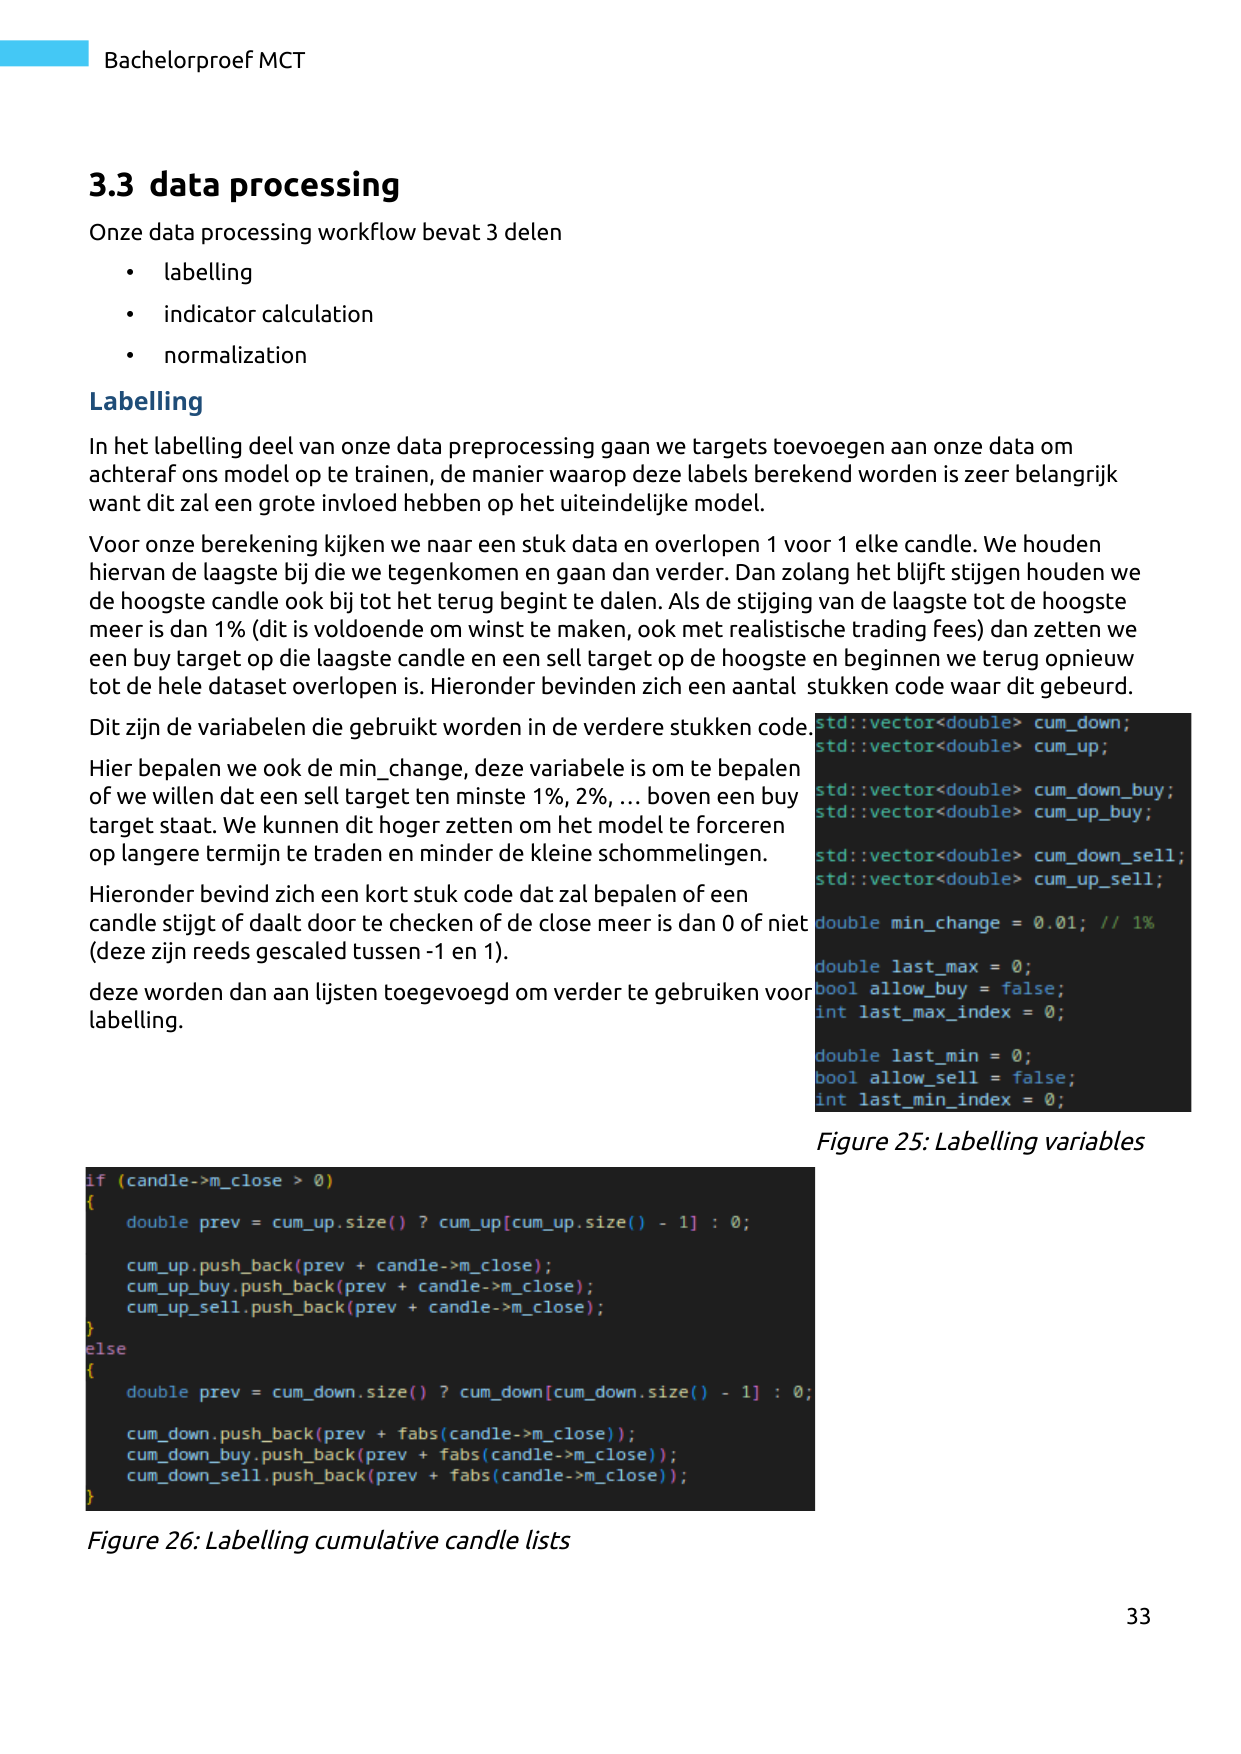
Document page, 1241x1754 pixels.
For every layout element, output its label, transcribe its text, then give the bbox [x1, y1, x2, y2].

subtitle Labelling [89, 383, 1152, 417]
list labelling [126, 259, 1152, 286]
text Figure 25: Labelling variables [815, 1112, 1191, 1155]
text deze worden dan aan lijsten toegevoegd om verder te gebruiken voor labelling. [89, 978, 815, 1033]
picture [85, 1167, 816, 1511]
text Onze data processing workflow bevat 3 delen [89, 218, 1152, 244]
text Figure 26: Labelling cumulative candle lists [86, 1511, 815, 1554]
text In het labelling deel van onze data preprocessing gaan we targets toevoegen aan onze data om achteraf ons model op te trainen, de manier waarop deze labels berekend worden is zeer belangrijk want dit zal een grote invloed hebben op het uiteindelijke model. [89, 432, 1152, 516]
text Hier bepalen we ook de min_change, deze variabele is om te bepalen of we willen dat een sell target ten minste 1%, 2%, … boven een buy target staat. We kunnen dit hoger zetten om het model te forceren op langere termijn te traden en minder de kleine schommelingen. [89, 754, 815, 866]
list indicator calculation [126, 300, 1152, 327]
text [86, 1155, 815, 1167]
text Voor onze berekening kijken we naar een stuk data en overlopen 1 voor 1 elke candle. We houden hiervan de laagste bij die we tegenkomen en gaan dan verder. Dan zolang het blijft stijgen houden we de hoogste candle ook bij tot het terug begint te dalen. Als de stijging van de laagste tot de hoogste meer is dan 1% (dit is voldoende om winst te maken, ook met realistische trading fees) dan zetten we een buy target op die laagste candle en een sell target op de hoogste en beginnen we terug opnieuw tot de hele dataset overlopen is. Hieronder bevinden zich een aantal stukken code waar dit gebeurd. [89, 530, 1152, 699]
text Dit zijn de variabelen die gebruikt worden in de verdere stukken code. [89, 701, 1191, 740]
text Hieronder bevind zich een kort stuk code dat zal bepalen of een candle stijgt of daalt door te checken of de close meer is dan 0 of niet (deze zijn reeds gescaled tussen -1 en 1). [89, 881, 815, 964]
list normalization [126, 342, 1152, 369]
subtitle data processing [89, 164, 1152, 202]
picture [815, 713, 1192, 1112]
